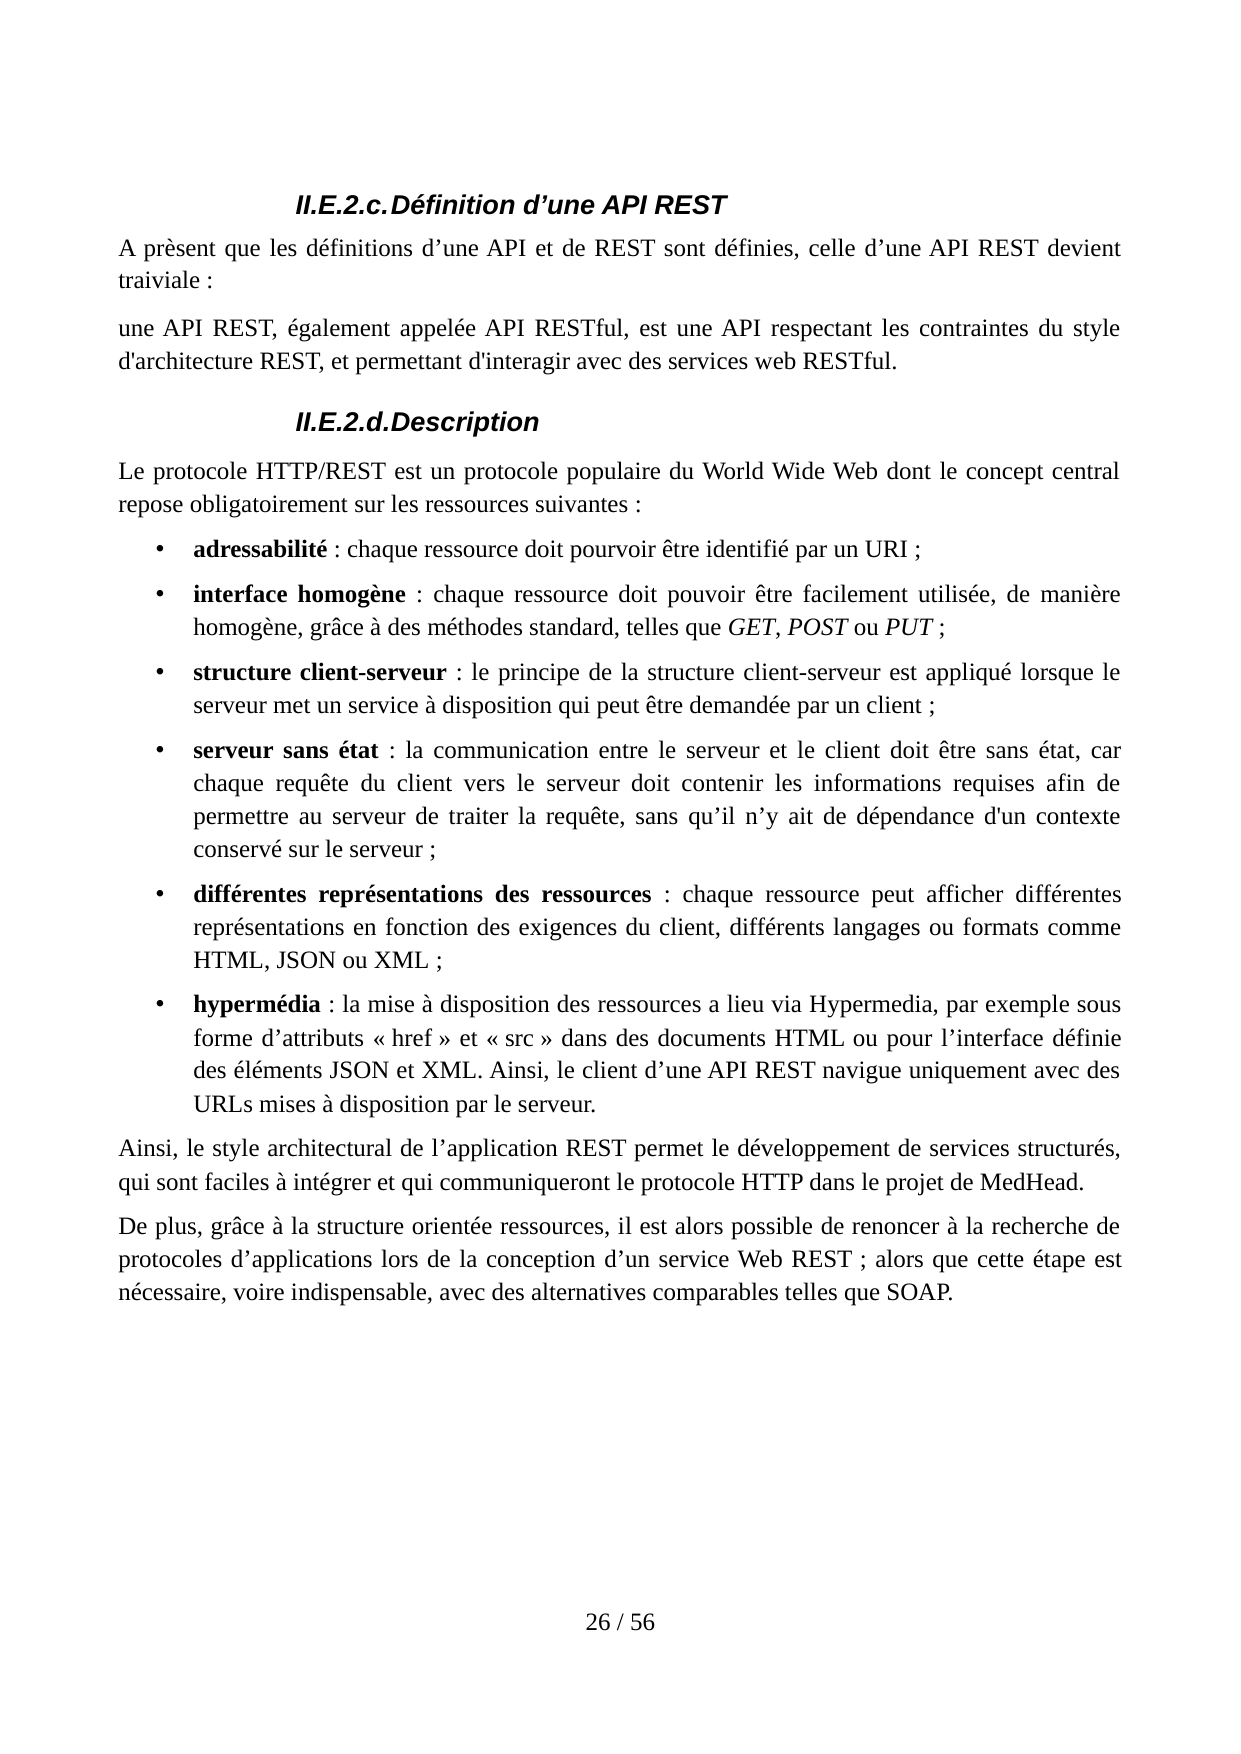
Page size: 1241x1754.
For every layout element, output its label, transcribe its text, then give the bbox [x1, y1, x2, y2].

text une API REST, également appelée API RESTful, est une API respectant les contraintes du style d'architecture REST, et permettant d'interagir avec des services web RESTful. [118, 313, 1122, 375]
text Le protocole HTTP/REST est un protocole populaire du World Wide Web dont le concept central repose obligatoirement sur les ressources suivantes : [118, 456, 1122, 518]
list hypermédia : la mise à disposition des ressources a lieu via Hypermedia, par exemple sous forme d’attributs « href » et « src » dans des documents HTML ou pour l’interface définie des éléments JSON et XML. Ainsi, le client d’une API REST navigue uniquement avec des URLs mises à disposition par le serveur. [156, 989, 1122, 1117]
list serveur sans état : la communication entre le serveur et le client doit être sans état, car chaque requête du client vers le serveur doit contenir les informations requises afin de permettre au serveur de traiter la requête, sans qu’il n’y ait de dépendance d'un contexte conservé sur le serveur ; [156, 735, 1122, 862]
text A prèsent que les définitions d’une API et de REST sont définies, celle d’une API REST devient traiviale : [118, 233, 1122, 294]
text Ainsi, le style architectural de l’application REST permet le développement de services structurés, qui sont faciles à intégrer et qui communiqueront le protocole HTTP dans le projet de MedHead. [118, 1133, 1122, 1195]
text De plus, grâce à la structure orientée ressources, il est alors possible de renoncer à la recherche de protocoles d’applications lors de la conception d’un service Web REST ; alors que cette étape est nécessaire, voire indispensable, avec des alternatives comparables telles que SOAP. [118, 1211, 1122, 1306]
subtitle Définition d’une API REST [118, 189, 1122, 220]
subtitle Description [118, 406, 1122, 438]
list structure client-serveur : le principe de la structure client-serveur est appliqué lorsque le serveur met un service à disposition qui peut être demandée par un client ; [156, 657, 1122, 718]
list différentes représentations des ressources : chaque ressource peut afficher différentes représentations en fonction des exigences du client, différents langages ou formats comme HTML, JSON ou XML ; [156, 879, 1122, 973]
list adressabilité : chaque ressource doit pourvoir être identifié par un URI ; [156, 534, 1122, 563]
list interface homogène : chaque ressource doit pouvoir être facilement utilisée, de manière homogène, grâce à des méthodes standard, telles que GET, POST ou PUT ; [156, 579, 1122, 641]
